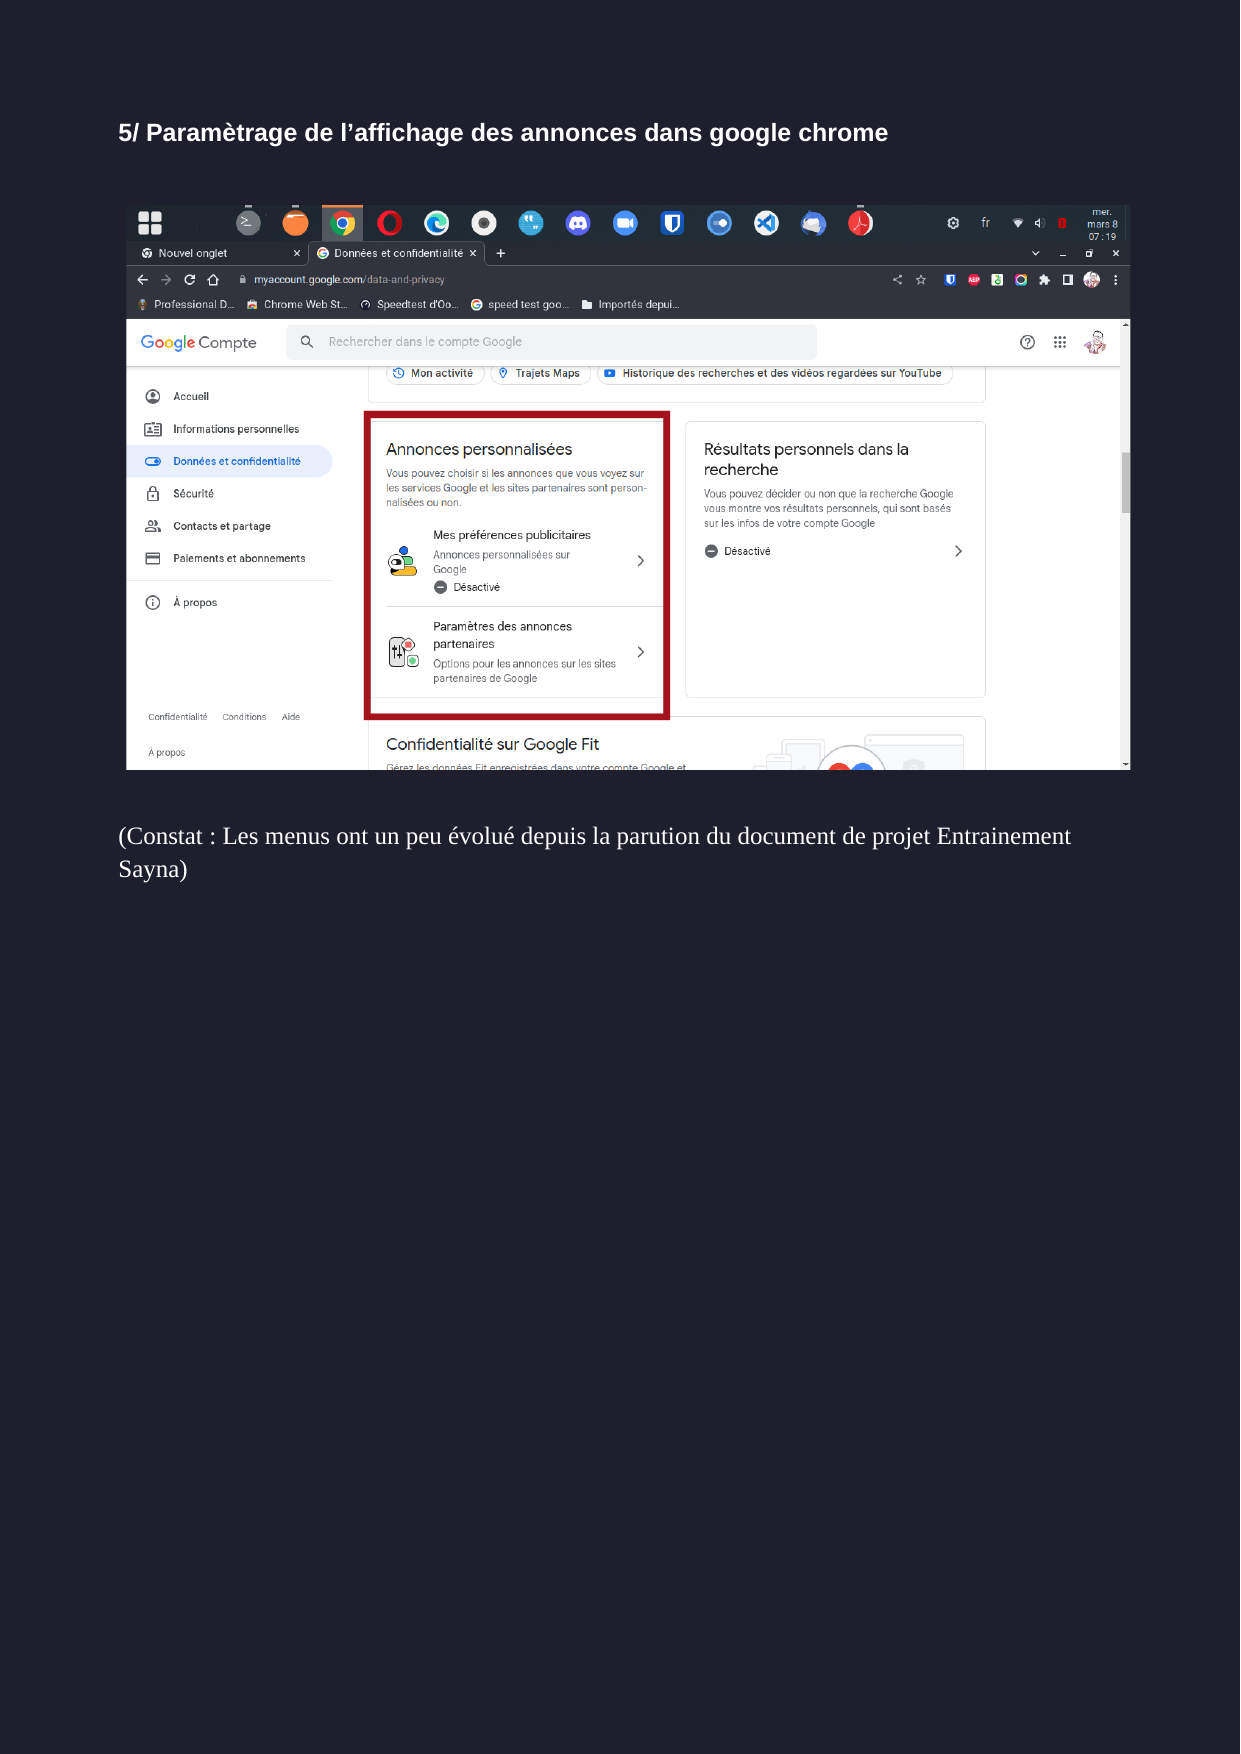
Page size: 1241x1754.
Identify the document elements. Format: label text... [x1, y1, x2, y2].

picture [126, 205, 1131, 770]
text (Constat : Les menus ont un peu évolué depuis la parution du document de projet Entrainement Sayna) [118, 821, 1122, 883]
subtitle 5/ Paramètrage de l’affichage des annonces dans google chrome [118, 118, 1122, 147]
